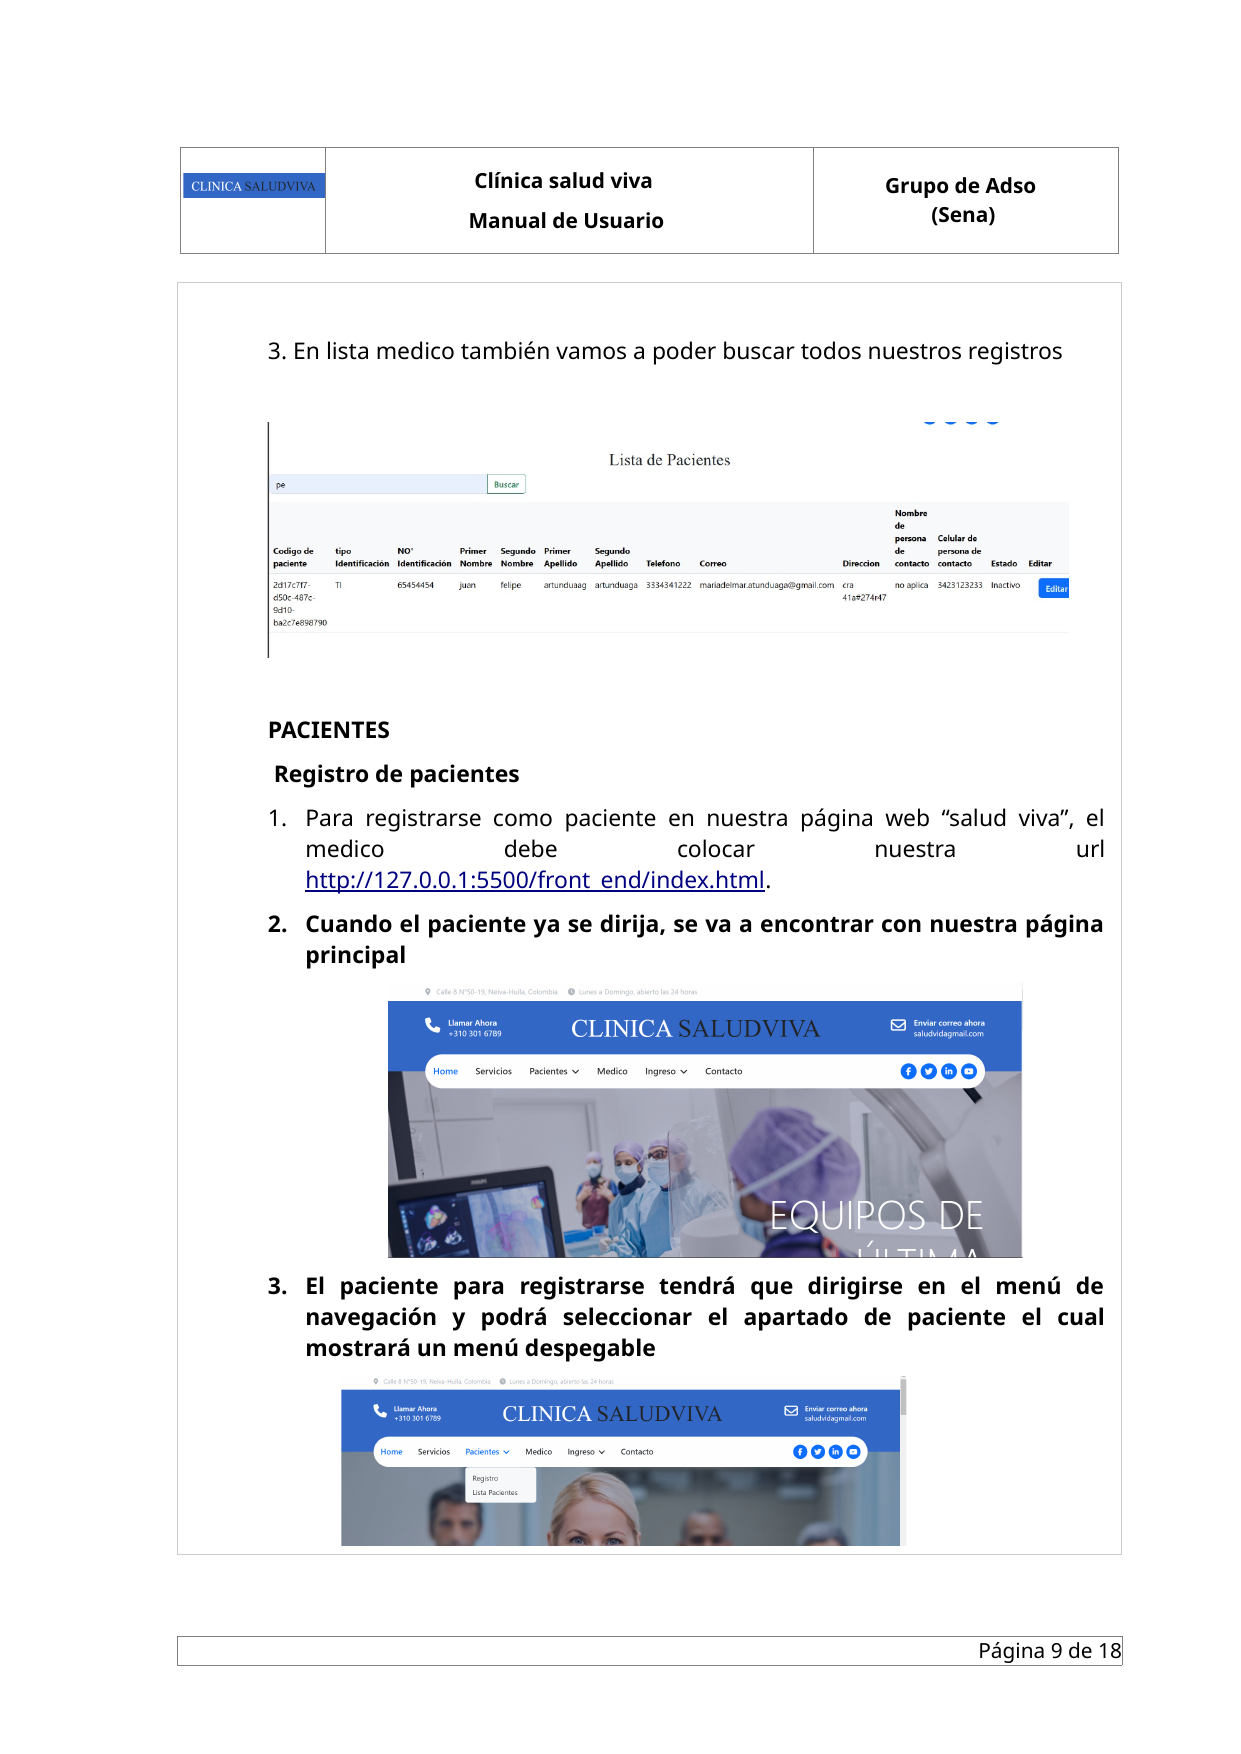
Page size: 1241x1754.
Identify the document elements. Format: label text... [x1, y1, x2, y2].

list El paciente para registrarse tendrá que dirigirse en el menú de navegación y podrá seleccionar el apartado de paciente el cual mostrará un menú despegable [268, 1270, 1106, 1363]
list Para registrarse como paciente en nuestra página web “salud viva”, el medico debe colocar nuestra url http://127.0.0.1:5500/front_end/index.html. [268, 801, 1106, 895]
text Registro de pacientes [194, 758, 1106, 789]
list Cuando el paciente ya se dirija, se va a encontrar con nuestra página principal [268, 908, 1106, 970]
text PACIENTES [194, 714, 1106, 745]
text 3. En lista medico también vamos a poder buscar todos nuestros registros [194, 335, 1106, 366]
